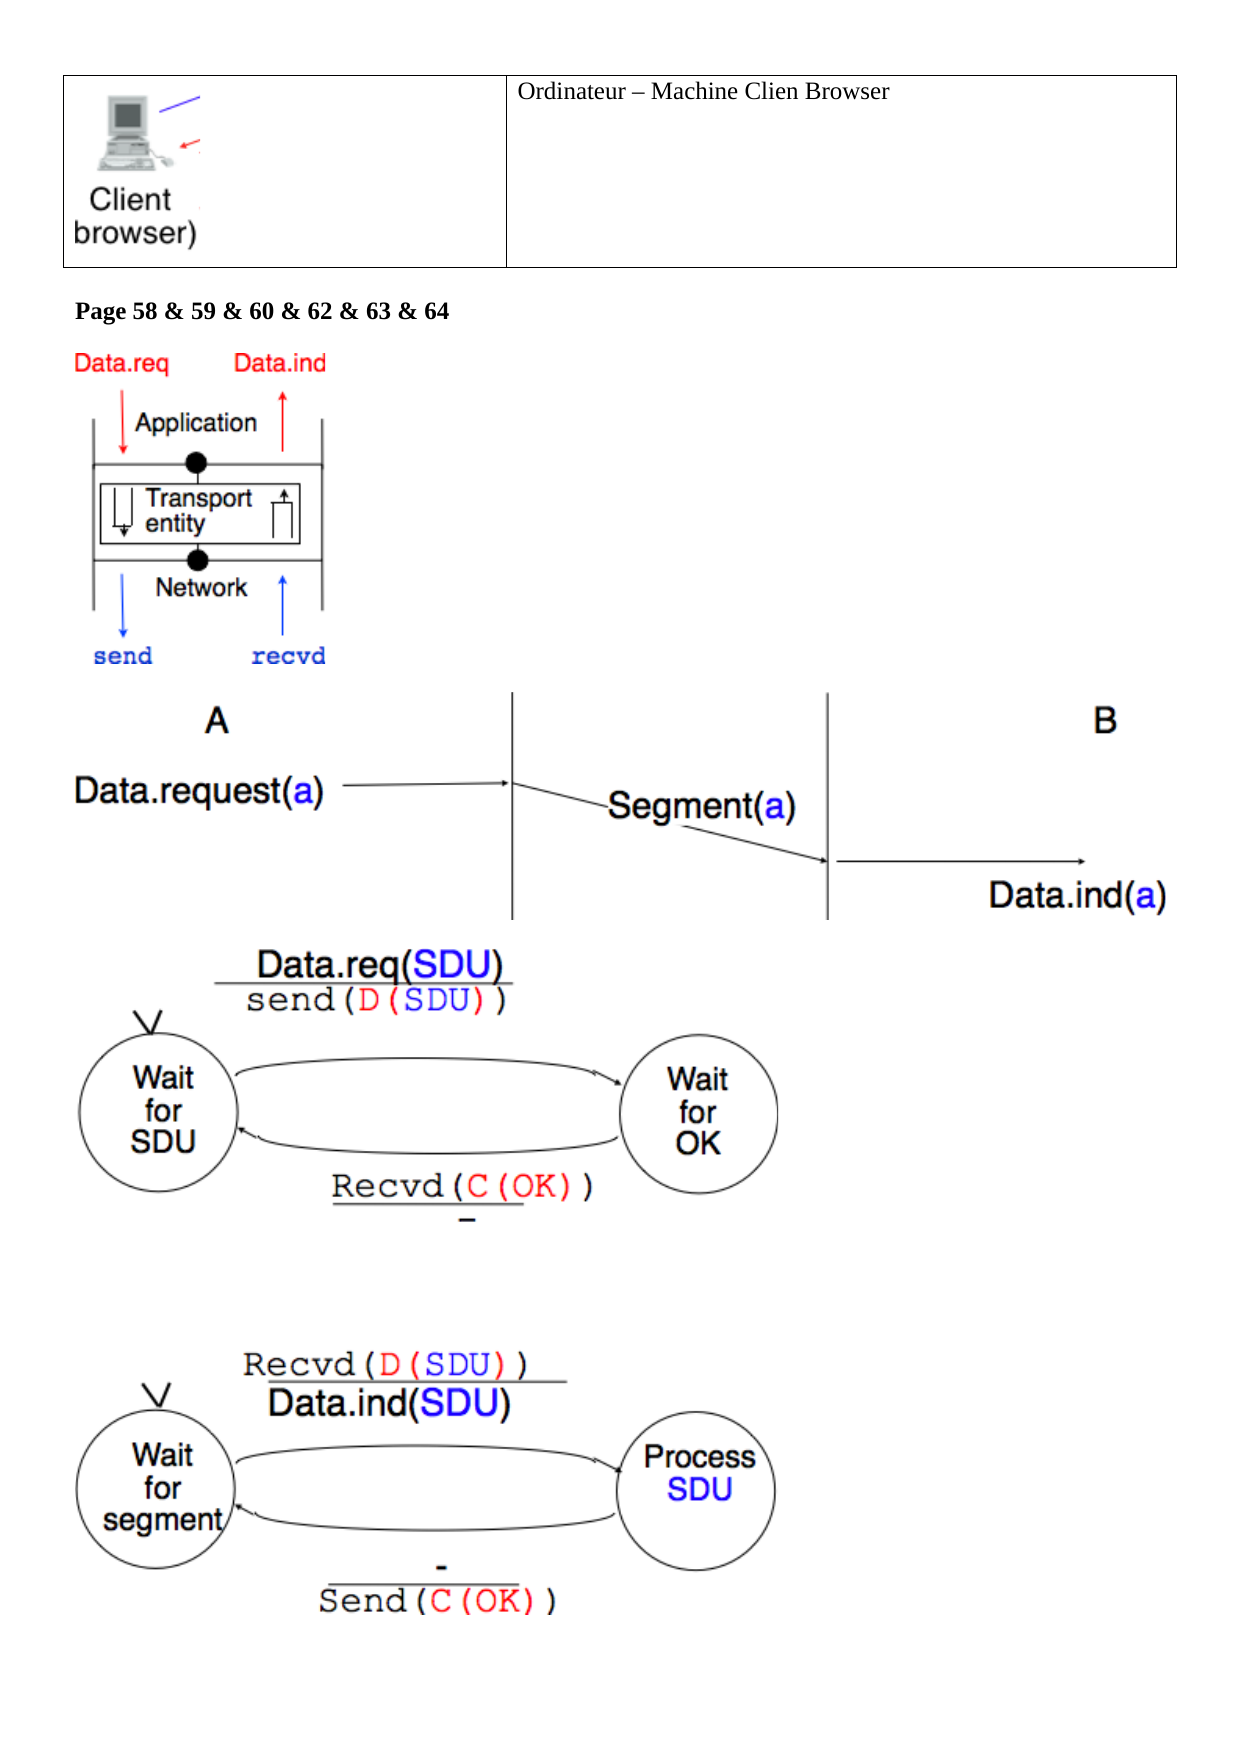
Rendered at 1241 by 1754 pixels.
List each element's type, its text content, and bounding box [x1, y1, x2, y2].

picture [75, 76, 200, 267]
table_cell [64, 76, 75, 267]
table_cell [200, 76, 506, 267]
picture [75, 353, 325, 664]
table_cell Ordinateur – Machine Clien Browser [507, 76, 1176, 267]
text Page 58 & 59 & 60 & 62 & 63 & 64 [75, 296, 1165, 325]
picture [75, 948, 779, 1615]
picture [75, 692, 1166, 920]
